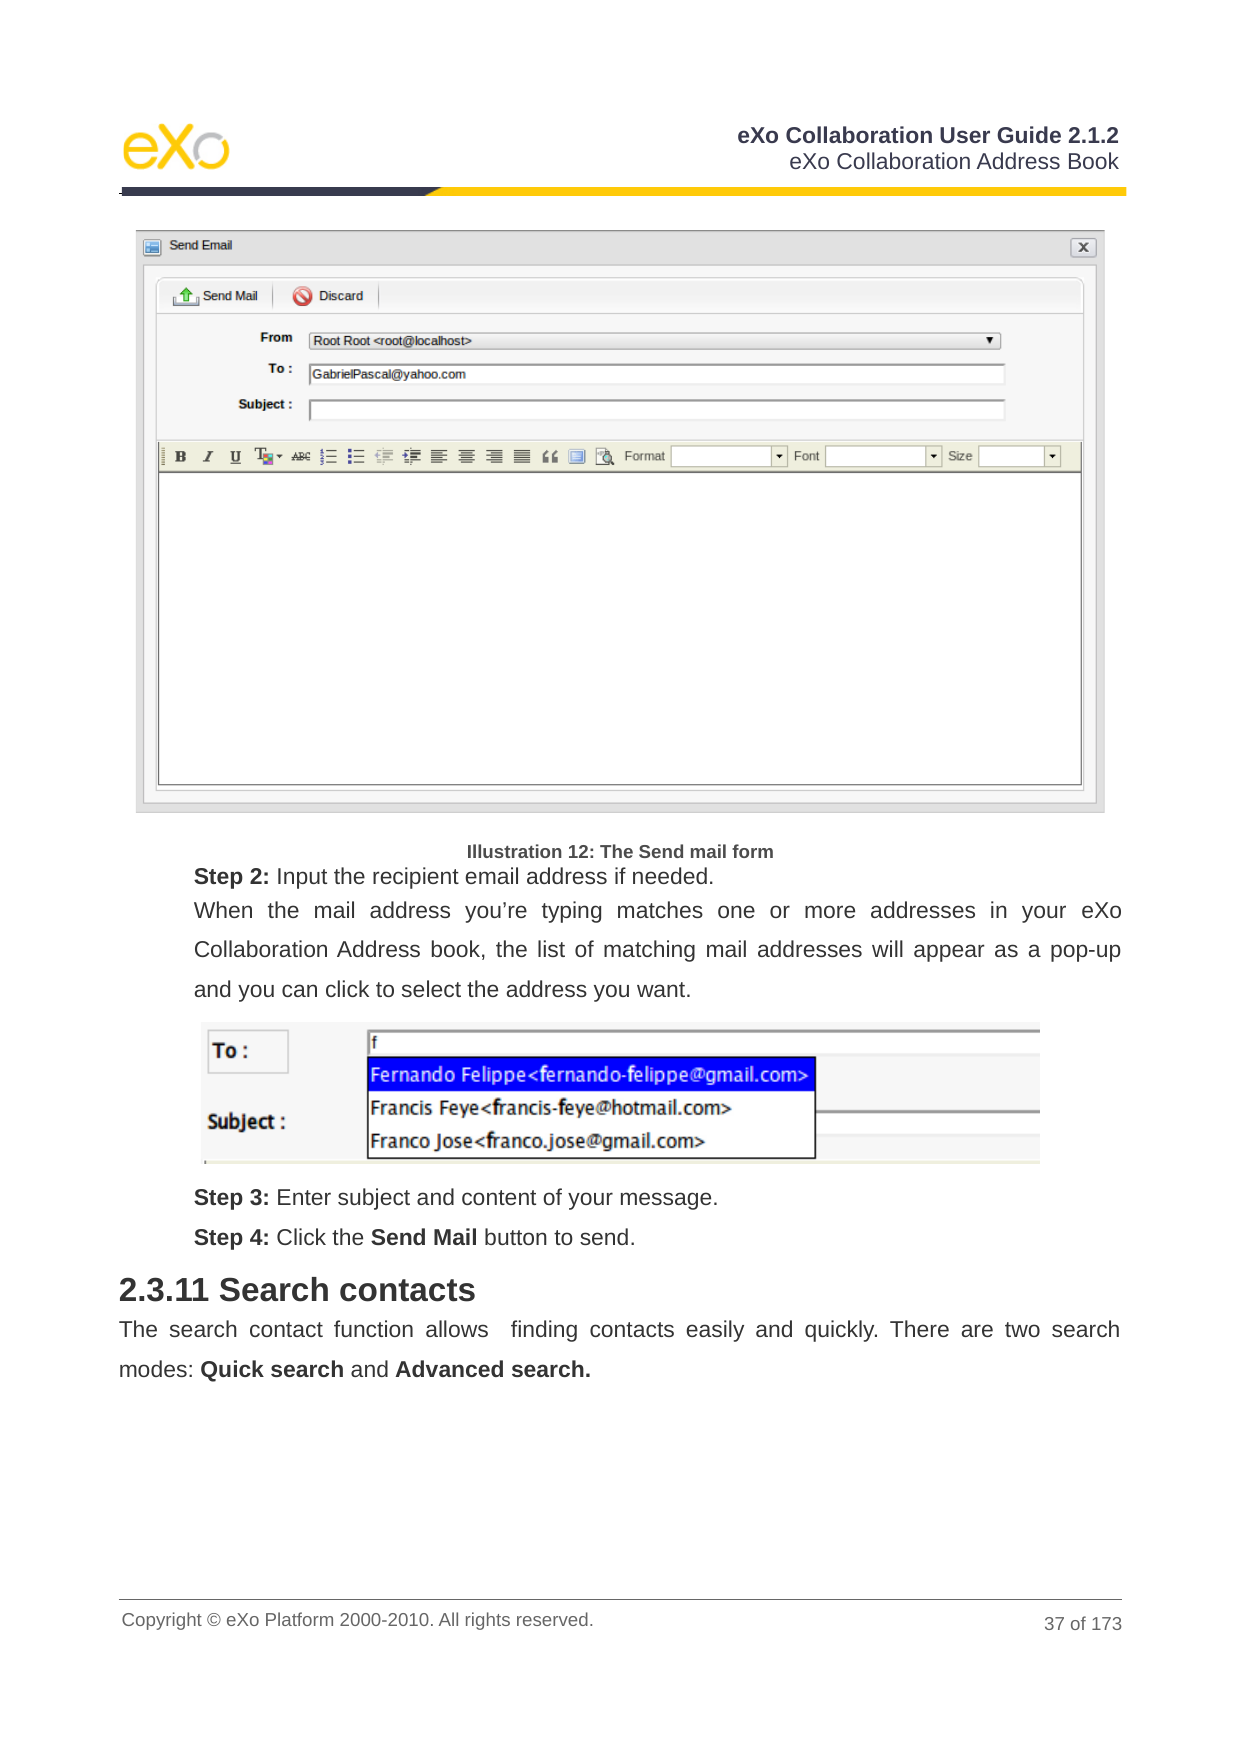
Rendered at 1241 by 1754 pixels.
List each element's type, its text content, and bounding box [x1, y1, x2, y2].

list Step 4: Click the Send Mail button to send. [156, 1223, 1122, 1250]
text The search contact function allows finding contacts easily and quickly. There are two search modes: Quick search and Advanced search. [118, 1316, 1122, 1382]
list When the mail address you’re typing matches one or more addresses in your eXo Collaboration Address book, the list of matching mail addresses will appear as a pop-up and you can click to select the address you want. [156, 897, 1122, 1002]
picture [121, 187, 1127, 196]
subtitle Search contacts [118, 1270, 1122, 1309]
picture [200, 1022, 1040, 1164]
picture [123, 123, 230, 170]
picture [135, 230, 1105, 813]
list Step 3: Enter subject and content of your message. [156, 1015, 1122, 1210]
list Illustration 12: The Send mail form [136, 813, 1105, 863]
list Step 2: Input the recipient email address if needed. [156, 223, 1122, 889]
